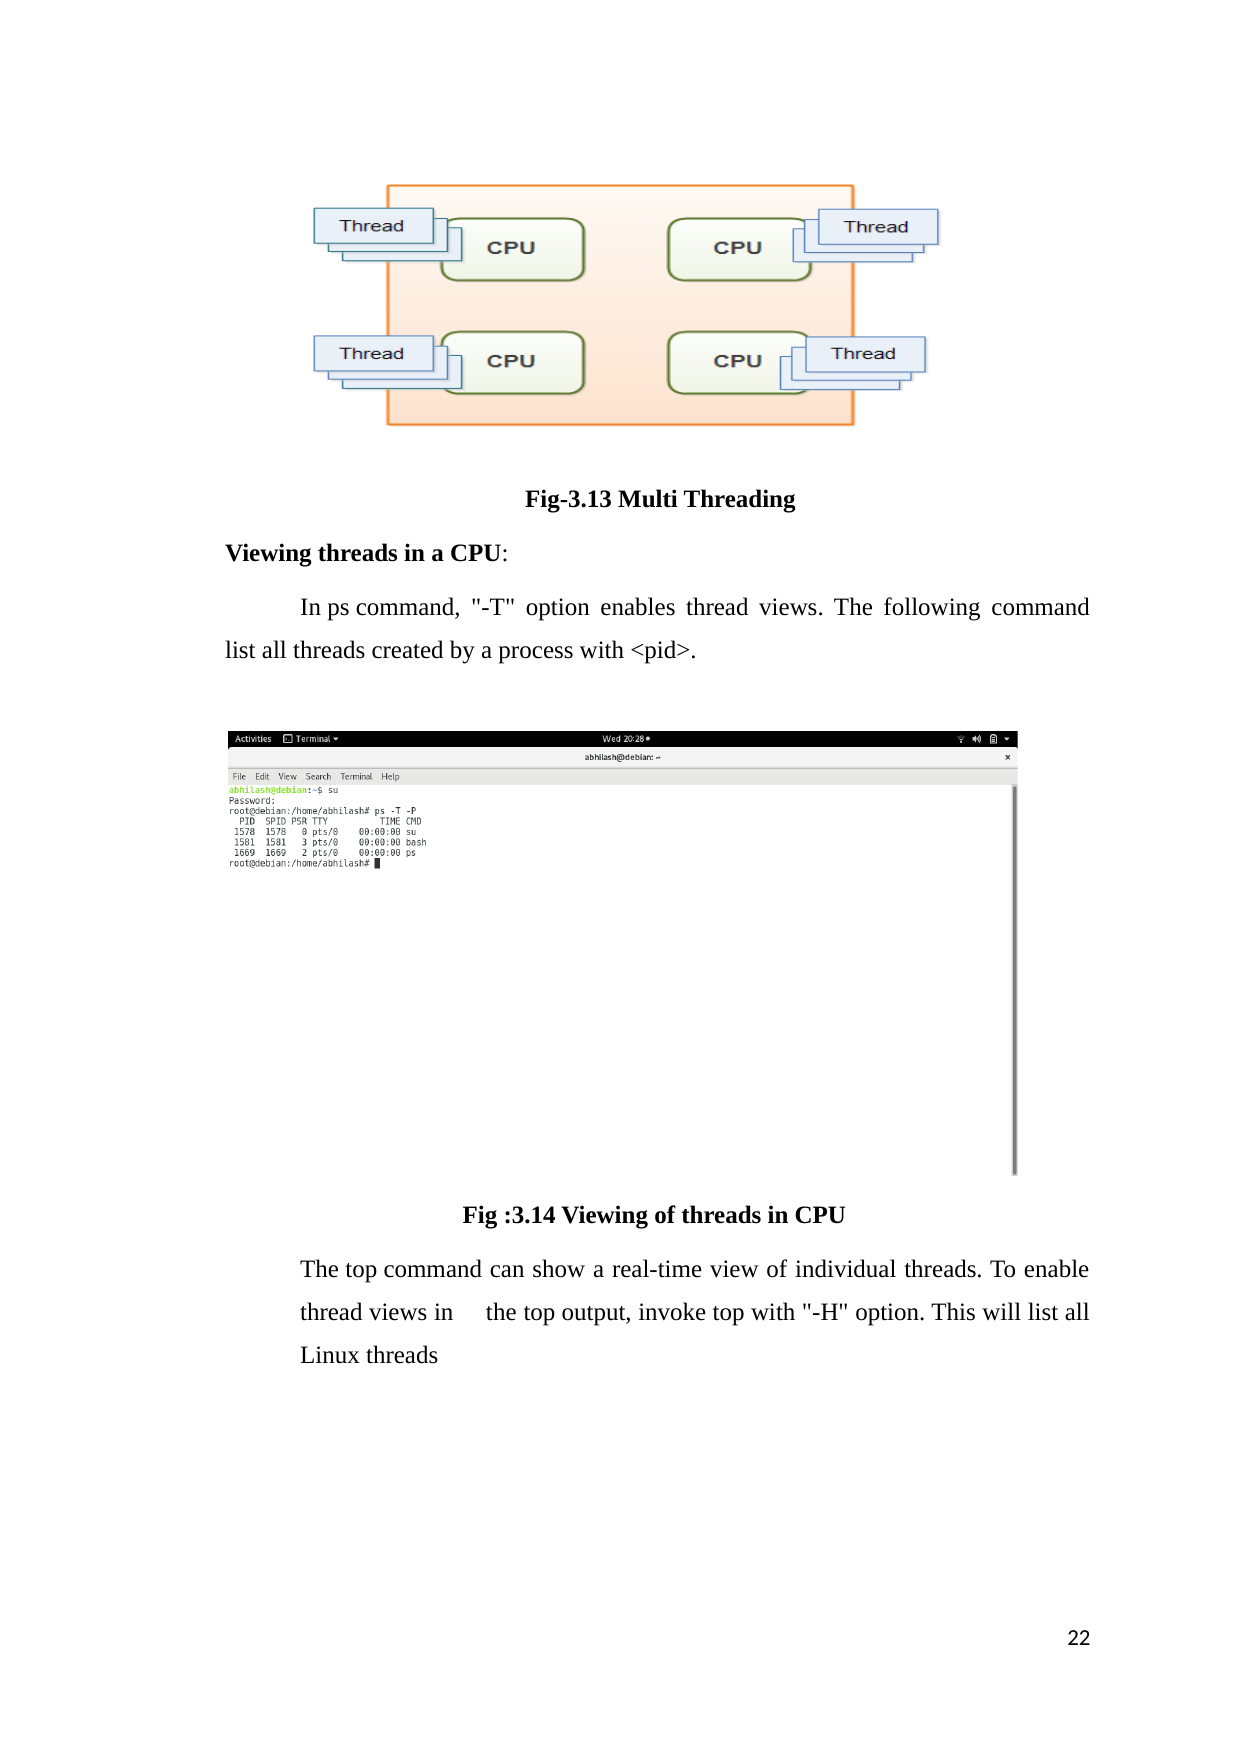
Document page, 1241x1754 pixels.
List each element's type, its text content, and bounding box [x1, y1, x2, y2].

text Fig :3.14 Viewing of threads in CPU [225, 1200, 1090, 1229]
subtitle In ps command, "-T" option enables thread views. The following command list all threads created by a process with <pid>. [225, 592, 1090, 664]
text The top command can show a real-time view of individual threads. To enable thread views in the top output, invoke top with "-H" option. This will list all Linux threads [300, 1254, 1090, 1369]
subtitle Fig-3.13 Multi Threading [225, 484, 1090, 513]
picture [228, 731, 1018, 1176]
picture [284, 150, 977, 460]
subtitle Viewing threads in a CPU: [225, 538, 1090, 567]
